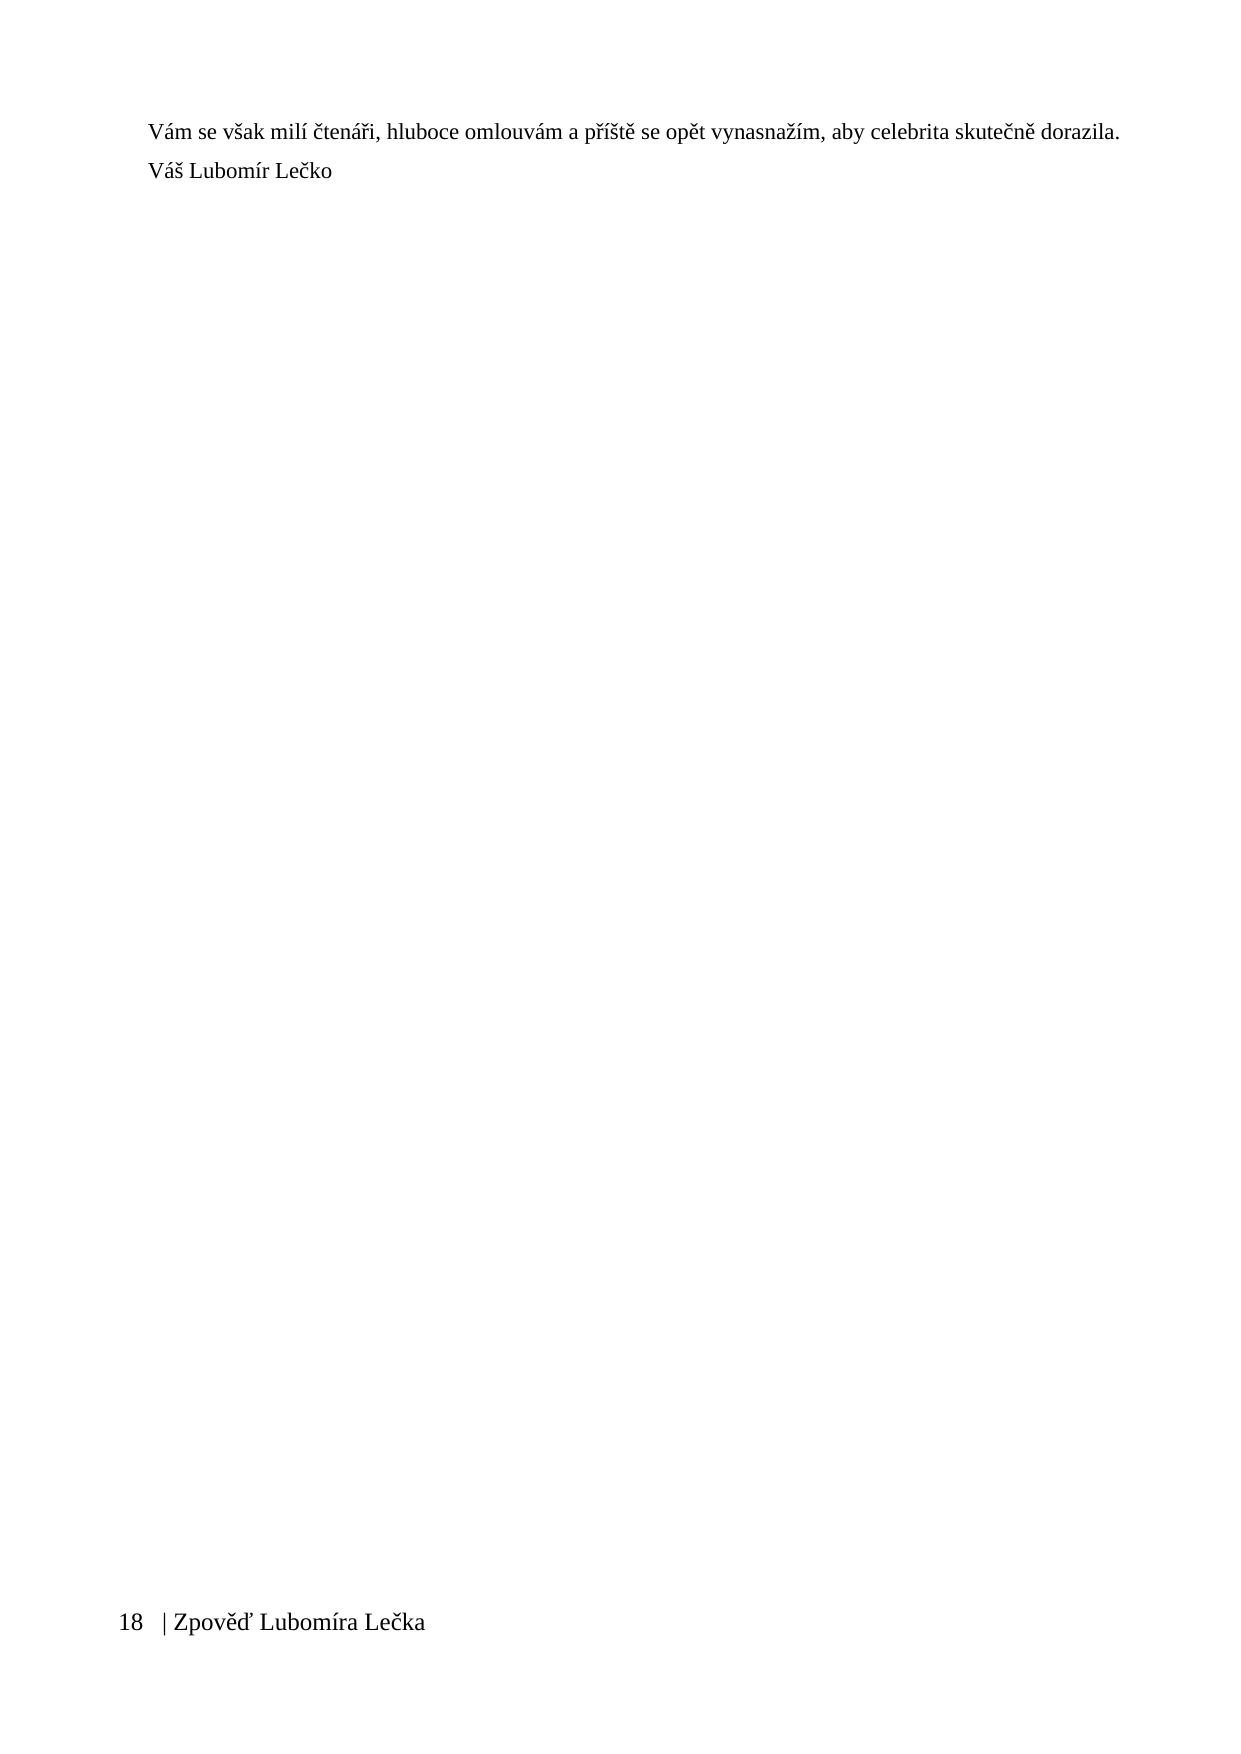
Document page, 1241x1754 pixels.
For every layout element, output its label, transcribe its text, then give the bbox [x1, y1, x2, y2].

text Váš Lubomír Lečko [118, 157, 1122, 183]
text Vám se však milí čtenáři, hluboce omlouvám a příště se opět vynasnažím, aby celebrita skutečně dorazila. [118, 118, 1122, 144]
